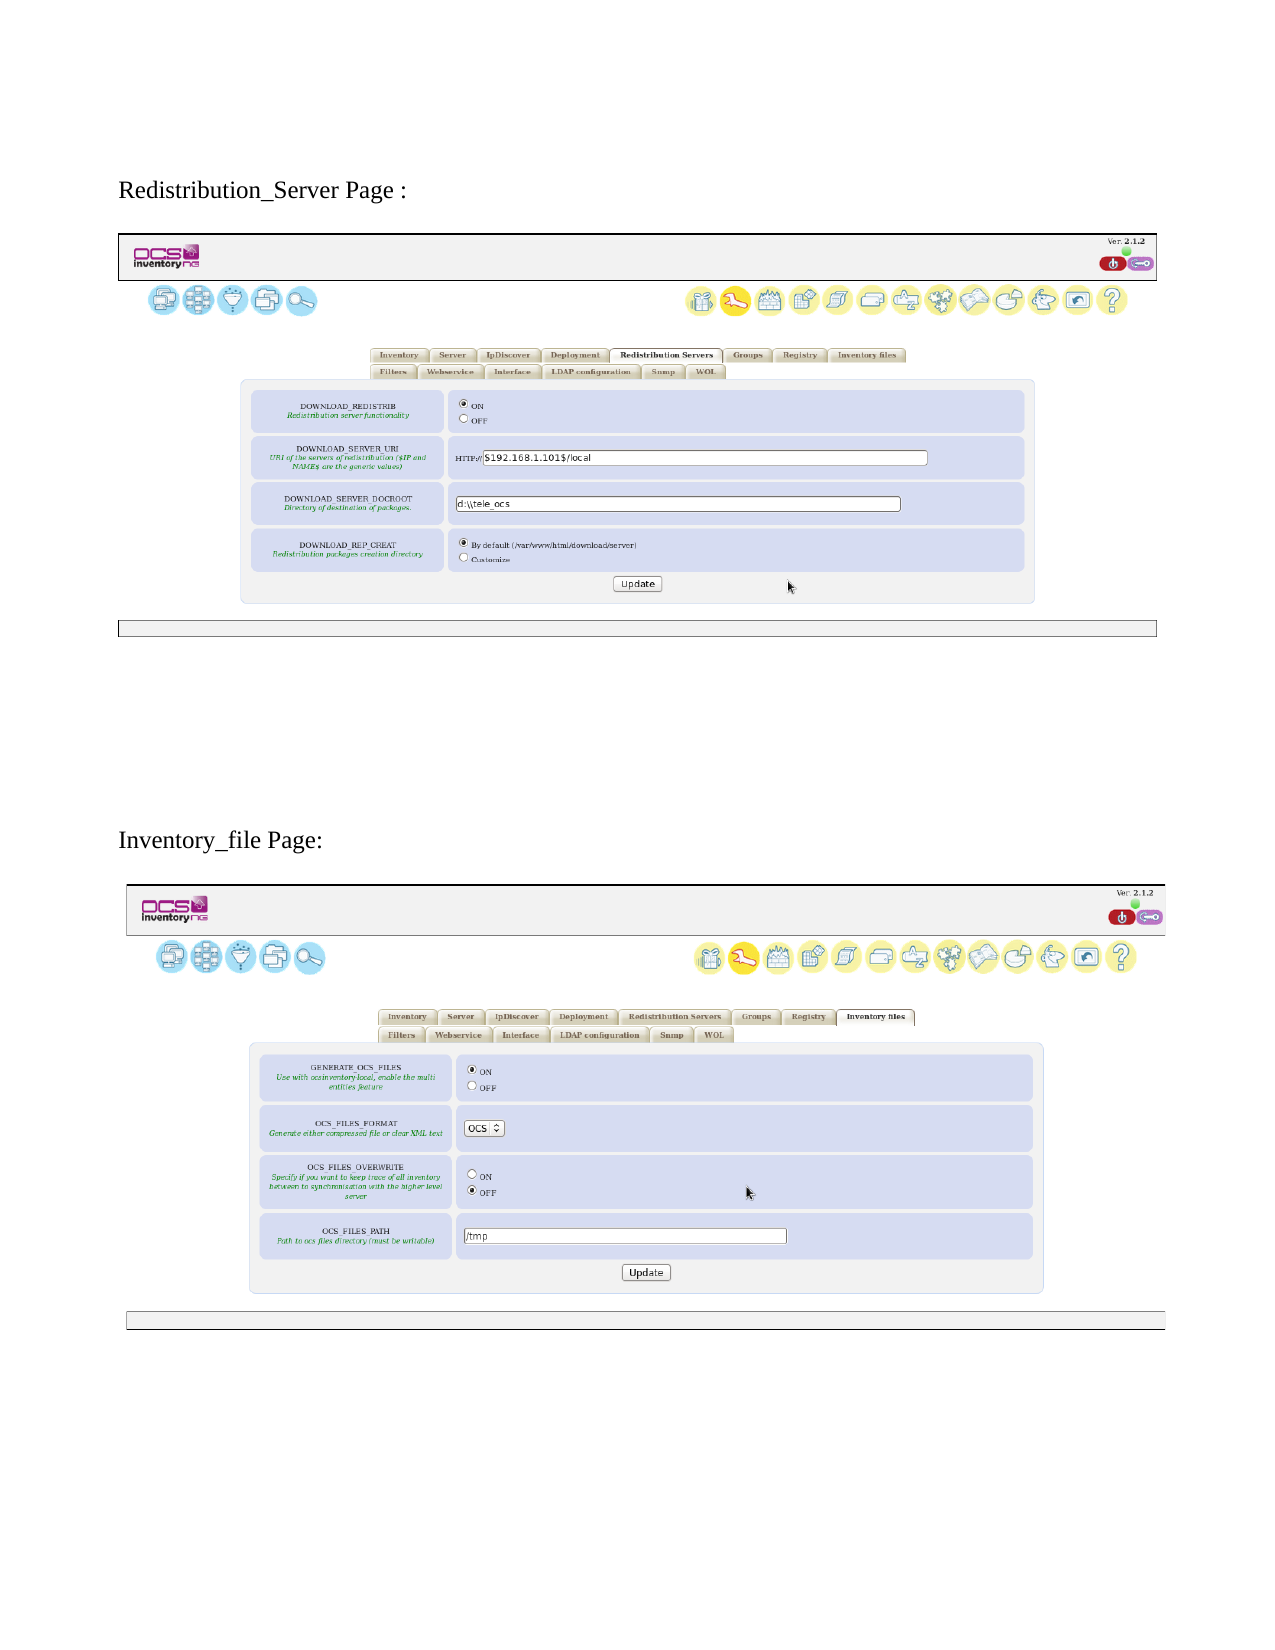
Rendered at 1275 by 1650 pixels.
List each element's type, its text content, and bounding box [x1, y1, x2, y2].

text Redistribution_Server Page : [118, 176, 1157, 204]
picture [118, 233, 1157, 797]
text Inventory_file Page: [118, 825, 1157, 854]
picture [126, 884, 1166, 1497]
